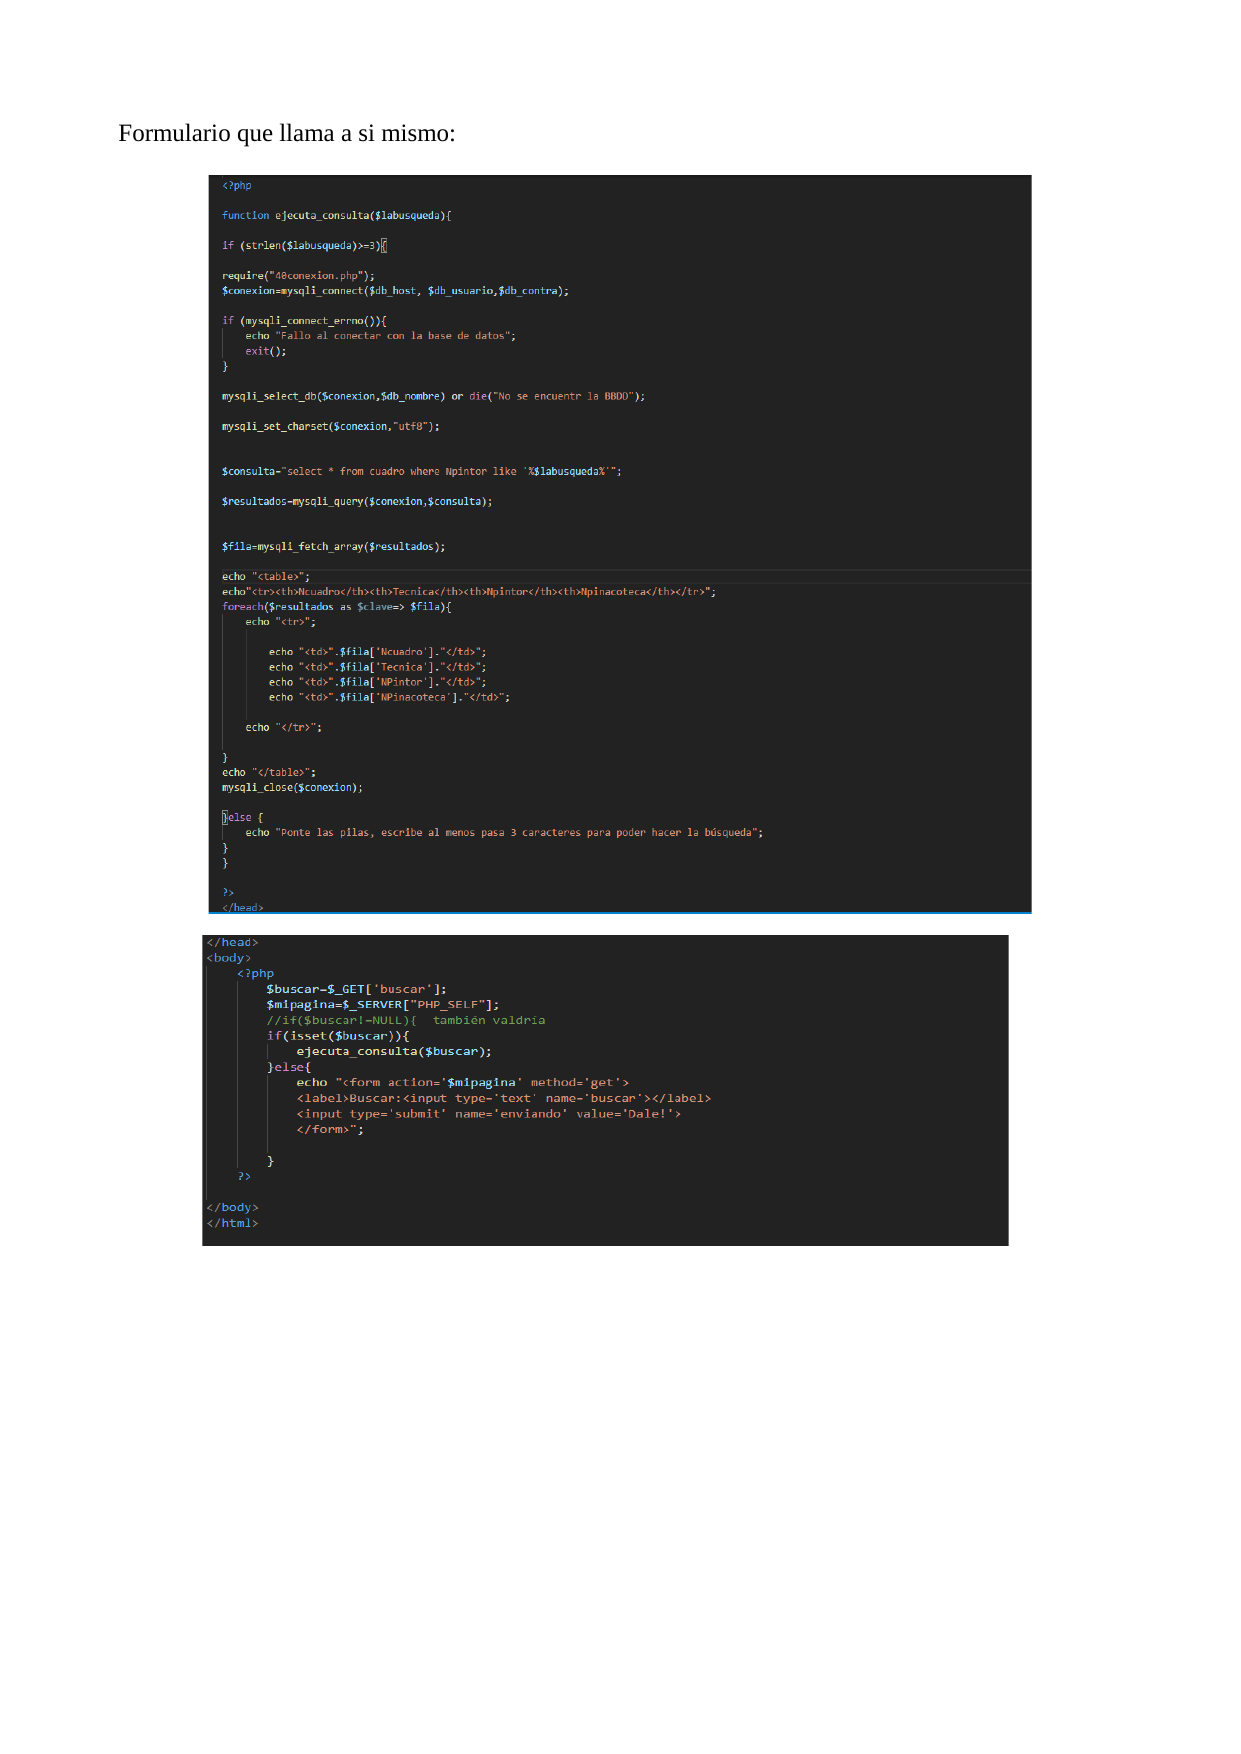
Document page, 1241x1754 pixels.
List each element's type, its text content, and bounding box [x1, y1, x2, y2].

picture [202, 935, 1009, 1246]
text Formulario que llama a si mismo: [118, 118, 1122, 147]
picture [208, 175, 1032, 914]
